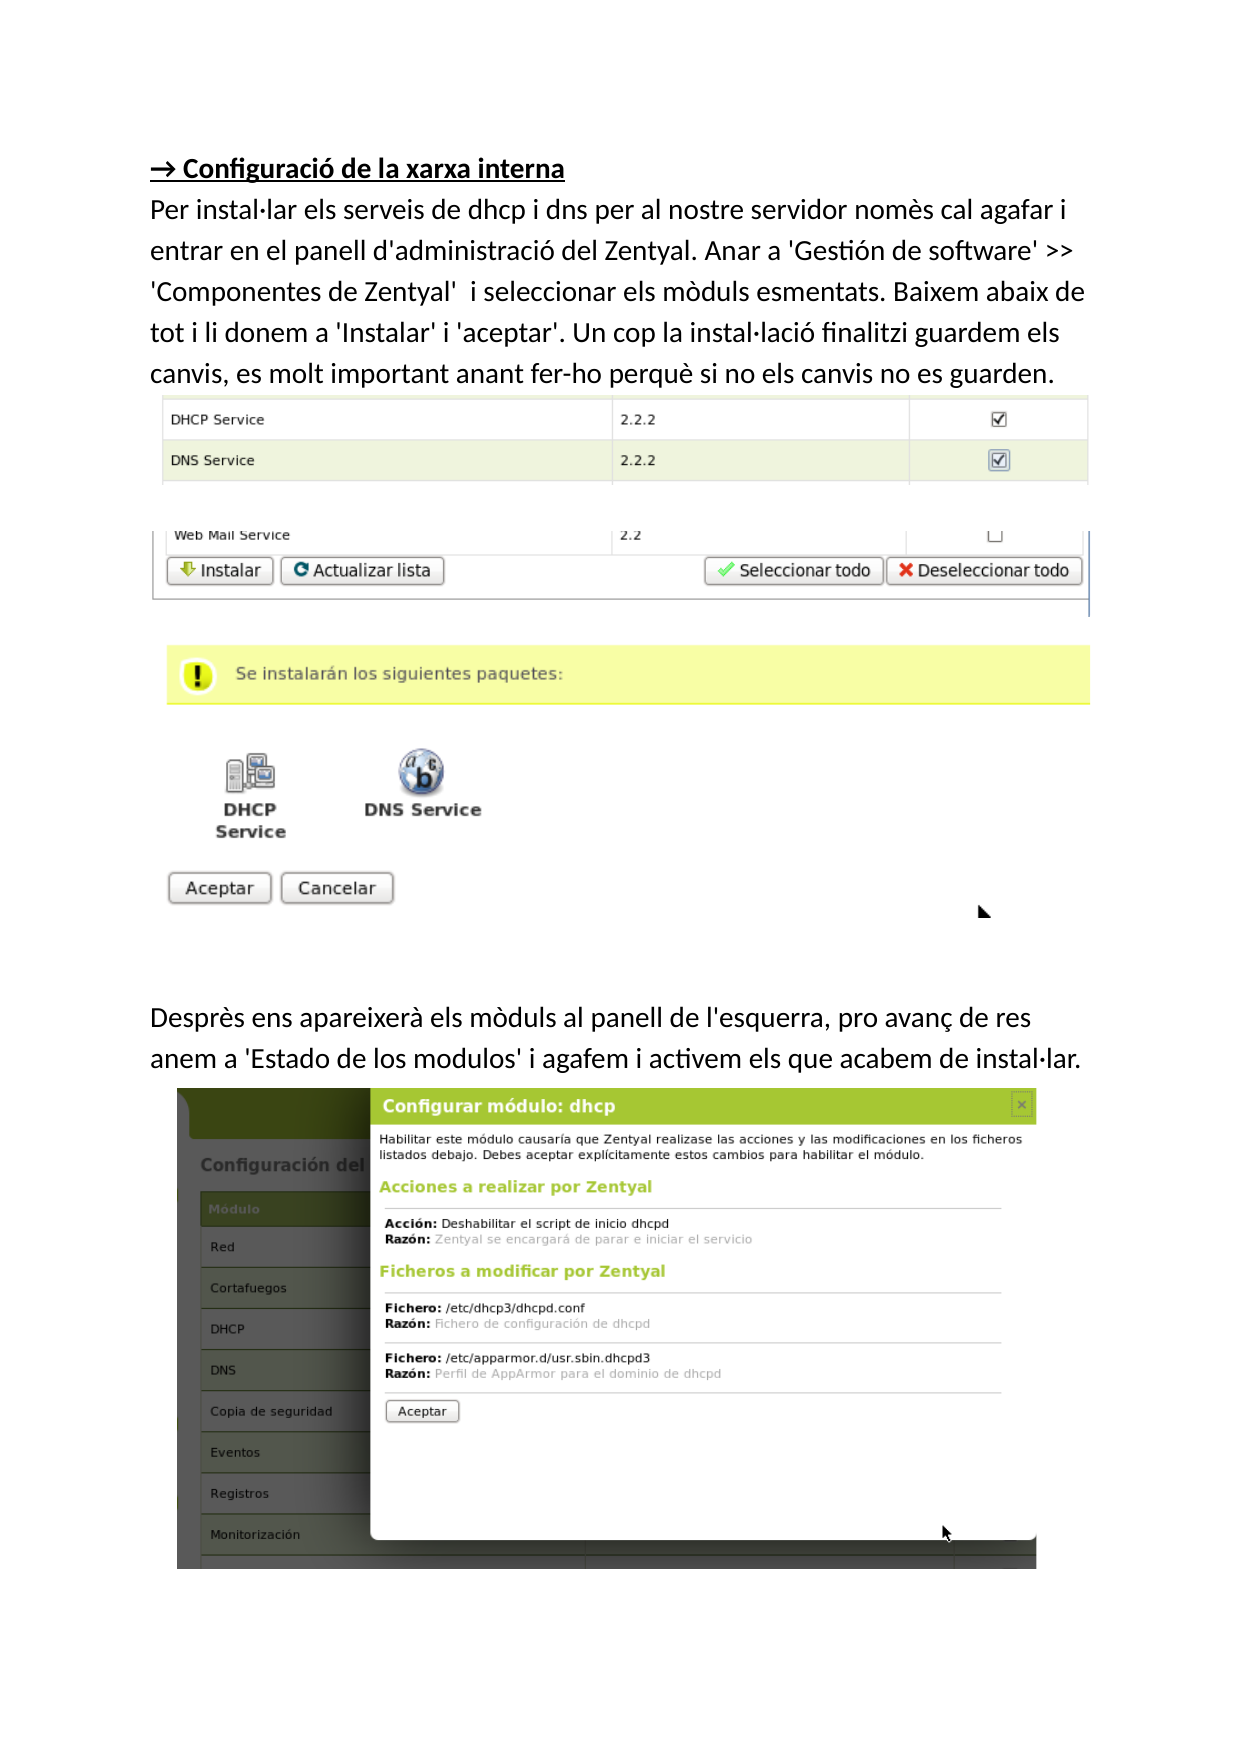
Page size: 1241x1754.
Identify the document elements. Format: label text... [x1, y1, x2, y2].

text Desprès ens apareixerà els mòduls al panell de l'esquerra, pro avanç de res anem a 'Estado de los modulos' i agafem i activem els que acabem de instal·lar. [150, 999, 1090, 1076]
picture [150, 625, 1091, 918]
text → Configuració de la xarxa interna [150, 150, 1090, 186]
picture [150, 531, 1091, 617]
picture [150, 395, 1091, 485]
text Per instal·lar els serveis de dhcp i dns per al nostre servidor nomès cal agafar i entrar en el panell d'administració del Zentyal. Anar a 'Gestión de software' >> 'Componentes de Zentyal' i seleccionar els mòduls esmentats. Baixem abaix de tot i li donem a 'Instalar' i 'aceptar'. Un cop la instal·lació finalitzi guardem els canvis, es molt important anant fer-ho perquè si no els canvis no es guarden. [150, 191, 1090, 390]
picture [177, 1088, 1037, 1569]
